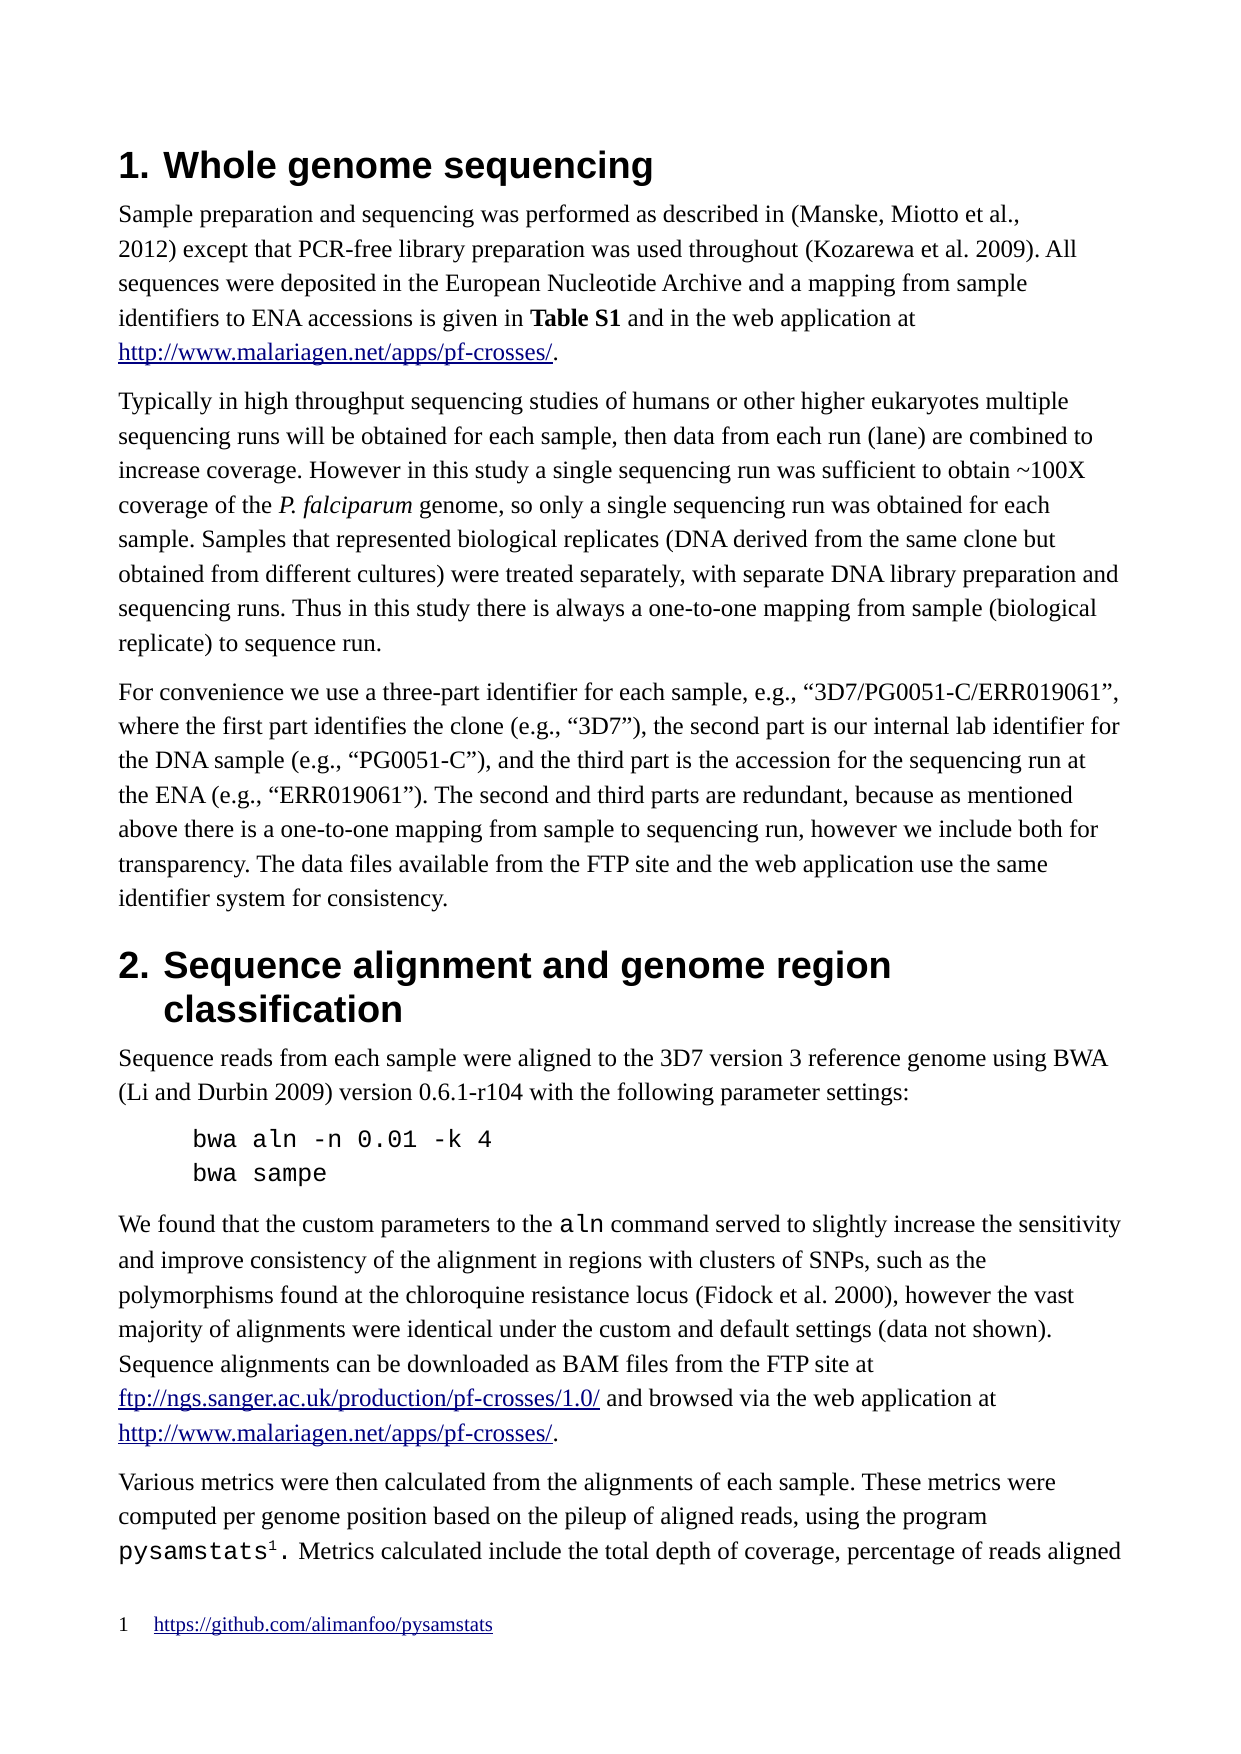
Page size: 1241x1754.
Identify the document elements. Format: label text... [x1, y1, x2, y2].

text We found that the custom parameters to the aln command served to slightly increase the sensitivity and improve consistency of the alignment in regions with clusters of SNPs, such as the polymorphisms found at the chloroquine resistance locus (Fidock et al. 2000)⁠, however the vast majority of alignments were identical under the custom and default settings (data not shown). Sequence alignments can be downloaded as BAM files from the FTP site at ftp://ngs.sanger.ac.uk/production/pf-crosses/1.0/ and browsed via the web application at http://www.malariagen.net/apps/pf-crosses/. [118, 1209, 1122, 1447]
text Various metrics were then calculated from the alignments of each sample. These metrics were computed per genome position based on the pileup of aligned reads, using the program pysamstats. Metrics calculated include the total depth of coverage, percentage of reads aligned [118, 1467, 1122, 1567]
text Sequence reads from each sample were aligned to the 3D7 version 3 reference genome using BWA (Li and Durbin 2009)⁠ version 0.6.1-r104 with the following parameter settings: [118, 1043, 1122, 1106]
subtitle Sequence alignment and genome region classification [118, 943, 1122, 1030]
text https://github.com/alimanfoo/pysamstats [118, 1612, 1122, 1636]
subtitle Whole genome sequencing [118, 143, 1122, 187]
text Typically in high throughput sequencing studies of humans or other higher eukaryotes multiple sequencing runs will be obtained for each sample, then data from each run (lane) are combined to increase coverage. However in this study a single sequencing run was sufficient to obtain ~100X coverage of the P. falciparum genome, so only a single sequencing run was obtained for each sample. Samples that represented biological replicates (DNA derived from the same clone but obtained from different cultures) were treated separately, with separate DNA library preparation and sequencing runs. Thus in this study there is always a one-to-one mapping from sample (biological replicate) to sequence run. [118, 386, 1122, 656]
text For convenience we use a three-part identifier for each sample, e.g., “3D7/PG0051-C/ERR019061”, where the first part identifies the clone (e.g., “3D7”), the second part is our internal lab identifier for the DNA sample (e.g., “PG0051-C”), and the third part is the accession for the sequencing run at the ENA (e.g., “ERR019061”). The second and third parts are redundant, because as mentioned above there is a one-to-one mapping from sample to sequencing run, however we include both for transparency. The data files available from the FTP site and the web application use the same identifier system for consistency. [118, 677, 1122, 912]
text Sample preparation and sequencing was performed as described in (Manske, Miotto et al., 2012)⁠ except that PCR-free library preparation was used throughout (Kozarewa et al. 2009)⁠. All sequences were deposited in the European Nucleotide Archive and a mapping from sample identifiers to ENA accessions is given in Table S1 and in the web application at http://www.malariagen.net/apps/pf-crosses/. [118, 199, 1122, 366]
text bwa aln -n 0.01 -k 4 bwa sampe [192, 1126, 1122, 1189]
